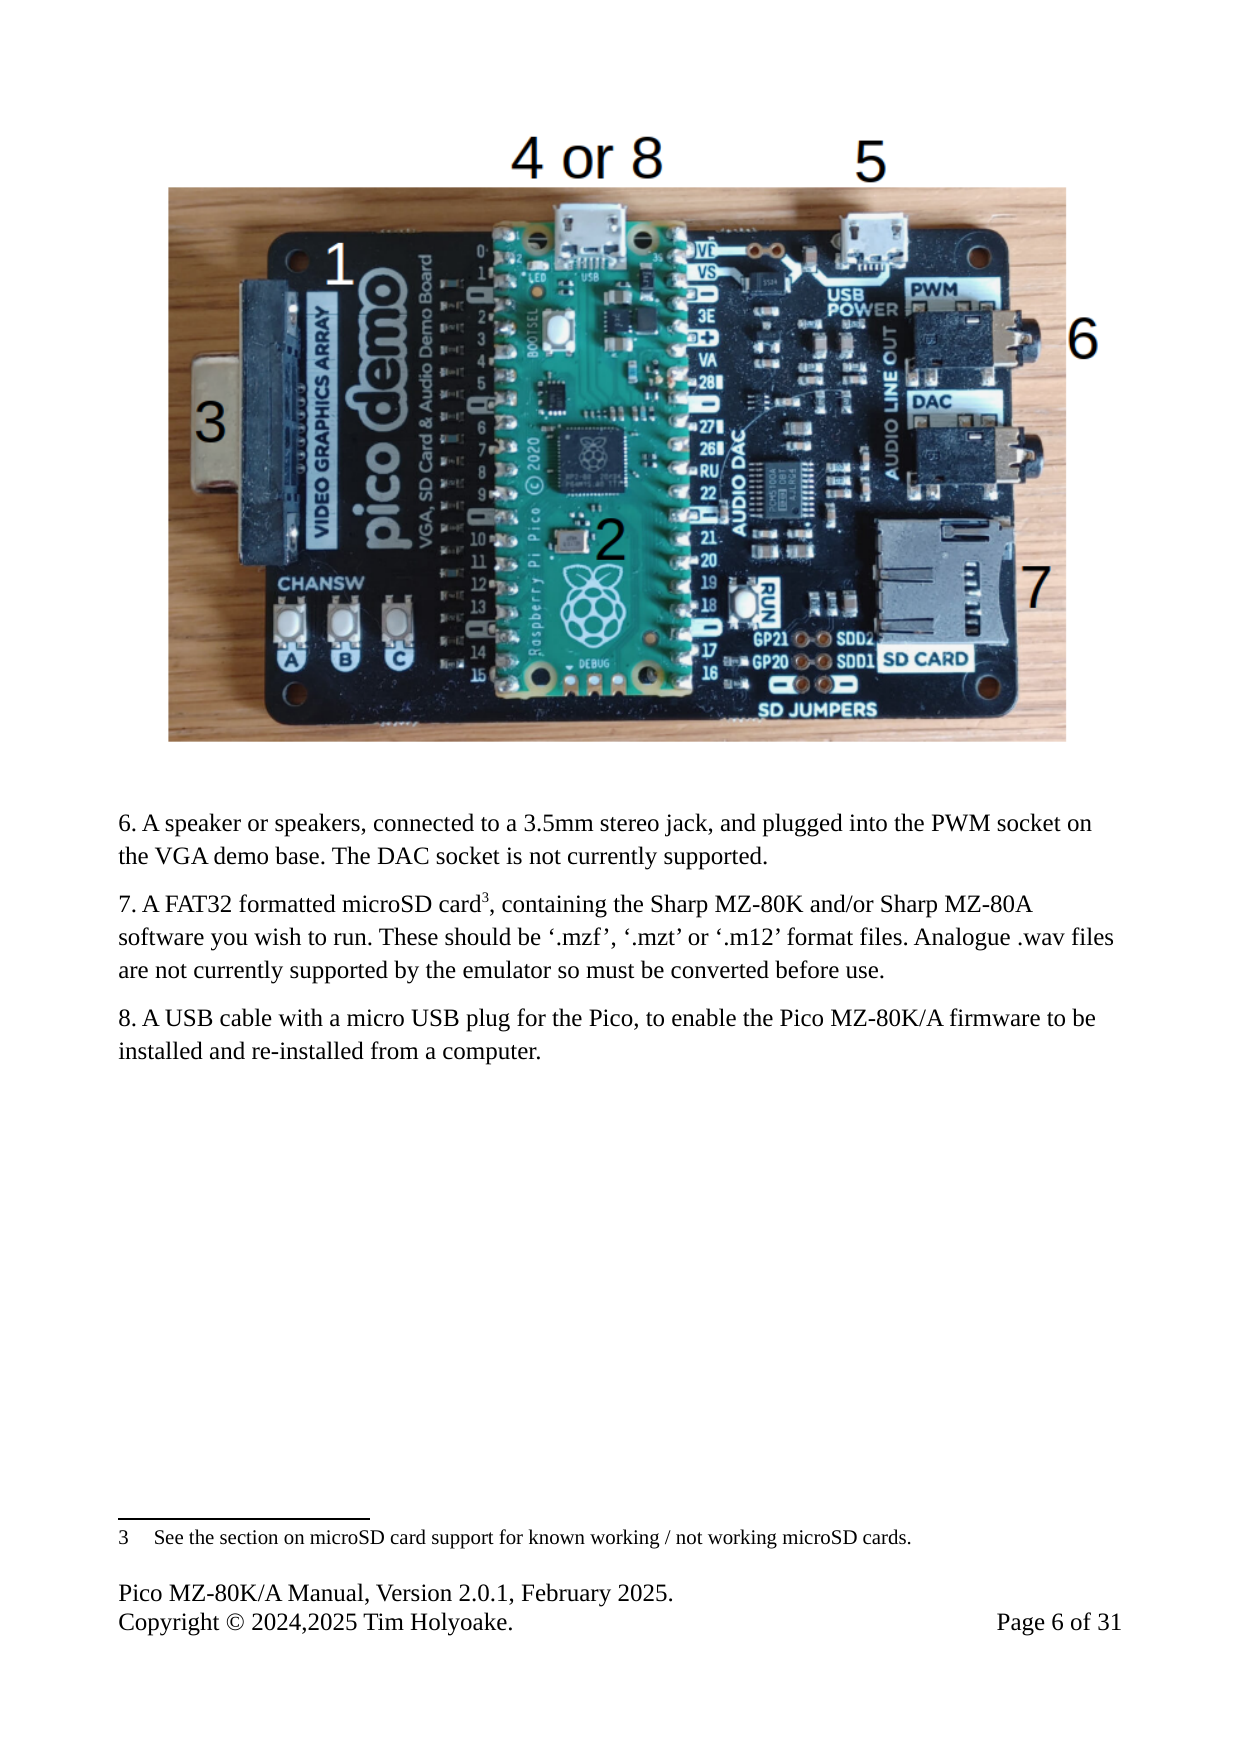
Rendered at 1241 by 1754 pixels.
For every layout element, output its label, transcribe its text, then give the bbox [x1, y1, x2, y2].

text 7. A FAT32 formatted microSD card, containing the Sharp MZ-80K and/or Sharp MZ-80A software you wish to run. These should be ‘.mzf’, ‘.mzt’ or ‘.m12’ format files. Analogue .wav files are not currently supported by the emulator so must be converted before use. [118, 889, 1122, 984]
text 8. A USB cable with a micro USB plug for the Pico, to enable the Pico MZ-80K/A firmware to be installed and re-installed from a computer. [118, 1003, 1122, 1064]
text See the section on microSD card support for known working / not working microSD cards. [118, 1525, 1122, 1549]
text 6. A speaker or speakers, connected to a 3.5mm stereo jack, and plugged into the PWM socket on the VGA demo base. The DAC socket is not currently supported. [118, 805, 1122, 870]
picture [118, 118, 1123, 805]
